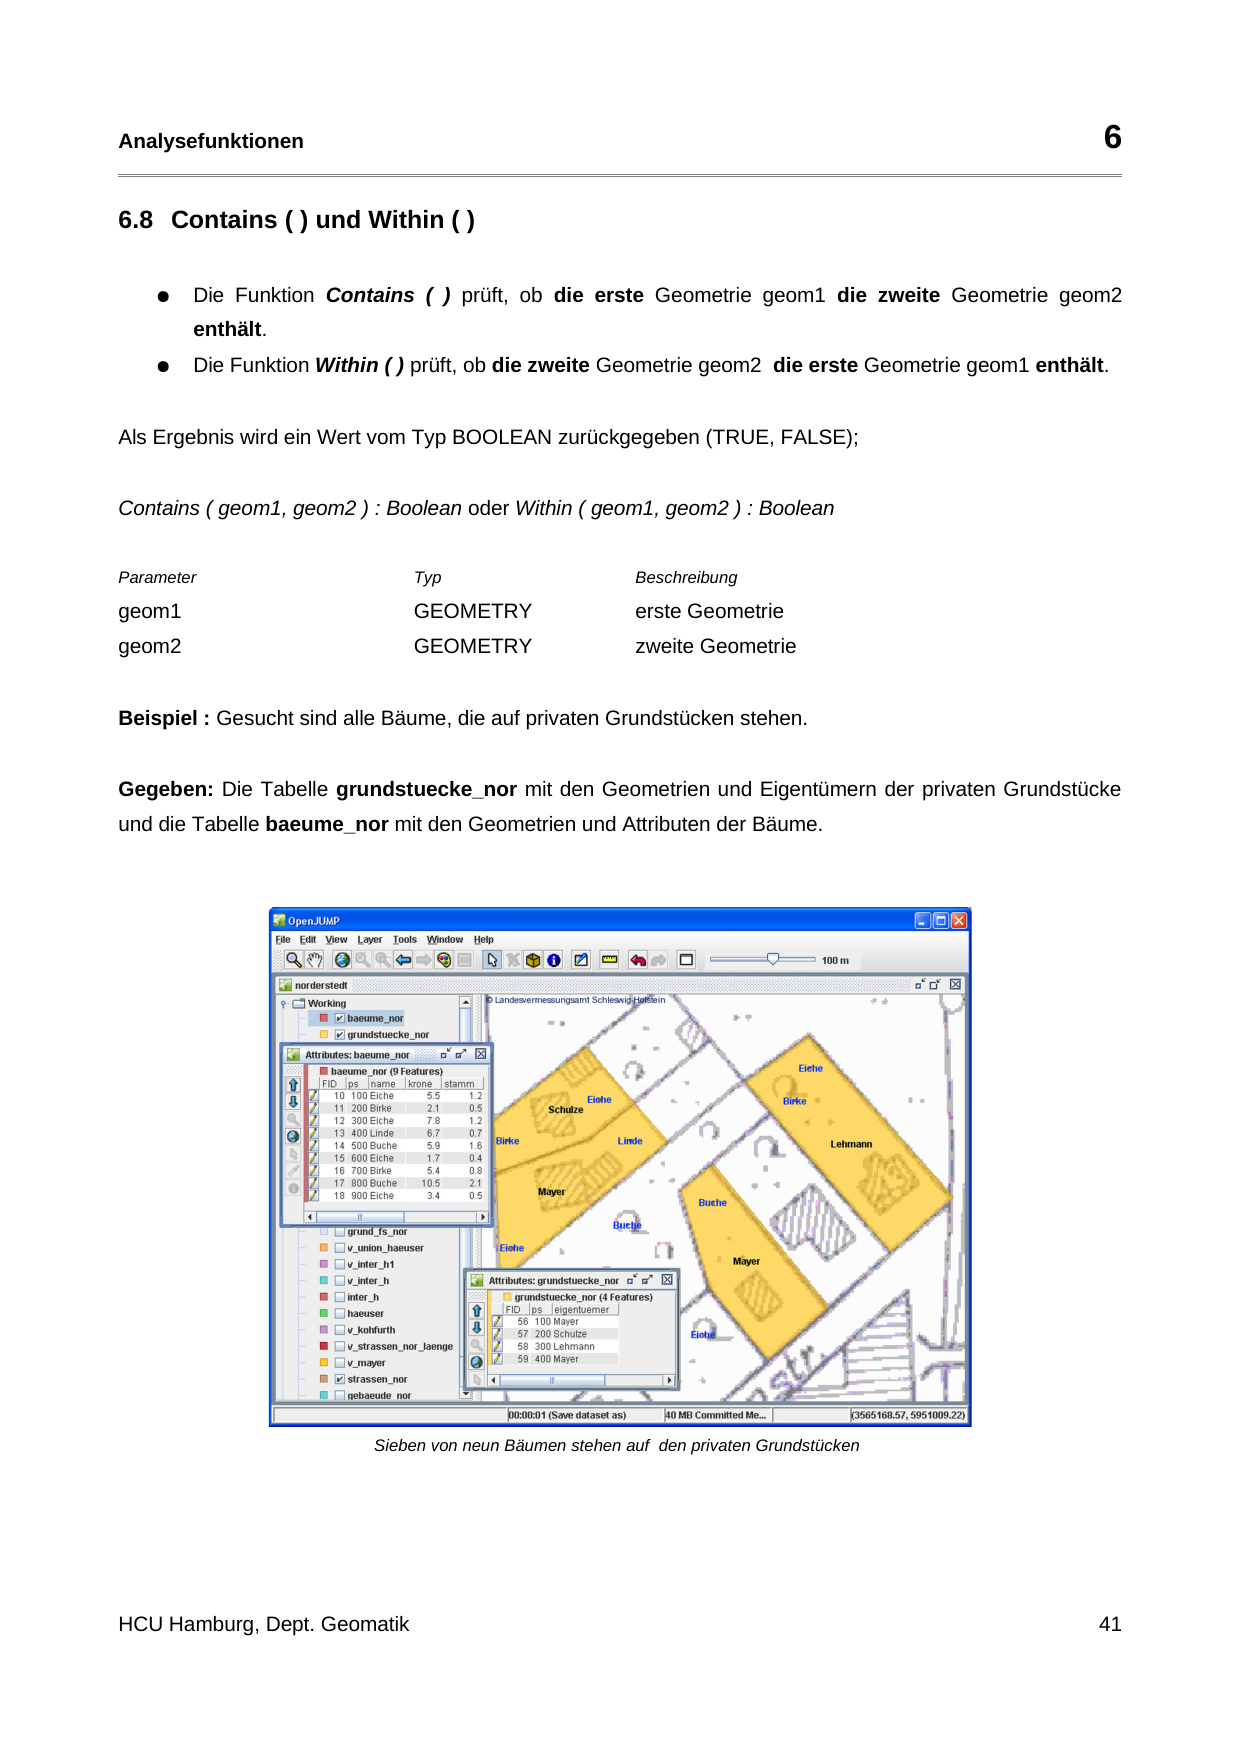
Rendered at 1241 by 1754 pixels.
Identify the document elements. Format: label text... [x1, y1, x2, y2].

picture [268, 907, 972, 1427]
list Die Funktion Within ( ) prüft, ob die zweite Geometrie geom2 die erste Geometrie geom1 enthält. [156, 354, 1122, 377]
text geom1 GEOMETRY erste Geometrie [118, 599, 1122, 623]
text Contains ( geom1, geom2 ) : Boolean oder Within ( geom1, geom2 ) : Boolean [118, 497, 1122, 520]
text geom2 GEOMETRY zweite Geometrie [118, 635, 1122, 658]
text Beispiel : Gesucht sind alle Bäume, die auf privaten Grundstücken stehen. [118, 707, 1122, 730]
text Parameter Typ Beschreibung [118, 568, 1122, 587]
text Gegeben: Die Tabelle grundstuecke_nor mit den Geometrien und Eigentümern der privaten Grundstücke und die Tabelle baeume_nor mit den Geometrien und Attributen der Bäume. [118, 778, 1122, 836]
subtitle Contains ( ) und Within ( ) [118, 206, 1122, 234]
list Die Funktion Contains ( ) prüft, ob die erste Geometrie geom1 die zweite Geometrie geom2 enthält. [156, 283, 1122, 341]
text Als Ergebnis wird ein Wert vom Typ BOOLEAN zurückgegeben (TRUE, FALSE); [118, 425, 1122, 448]
text Sieben von neun Bäumen stehen auf den privaten Grundstücken [118, 920, 1122, 1455]
